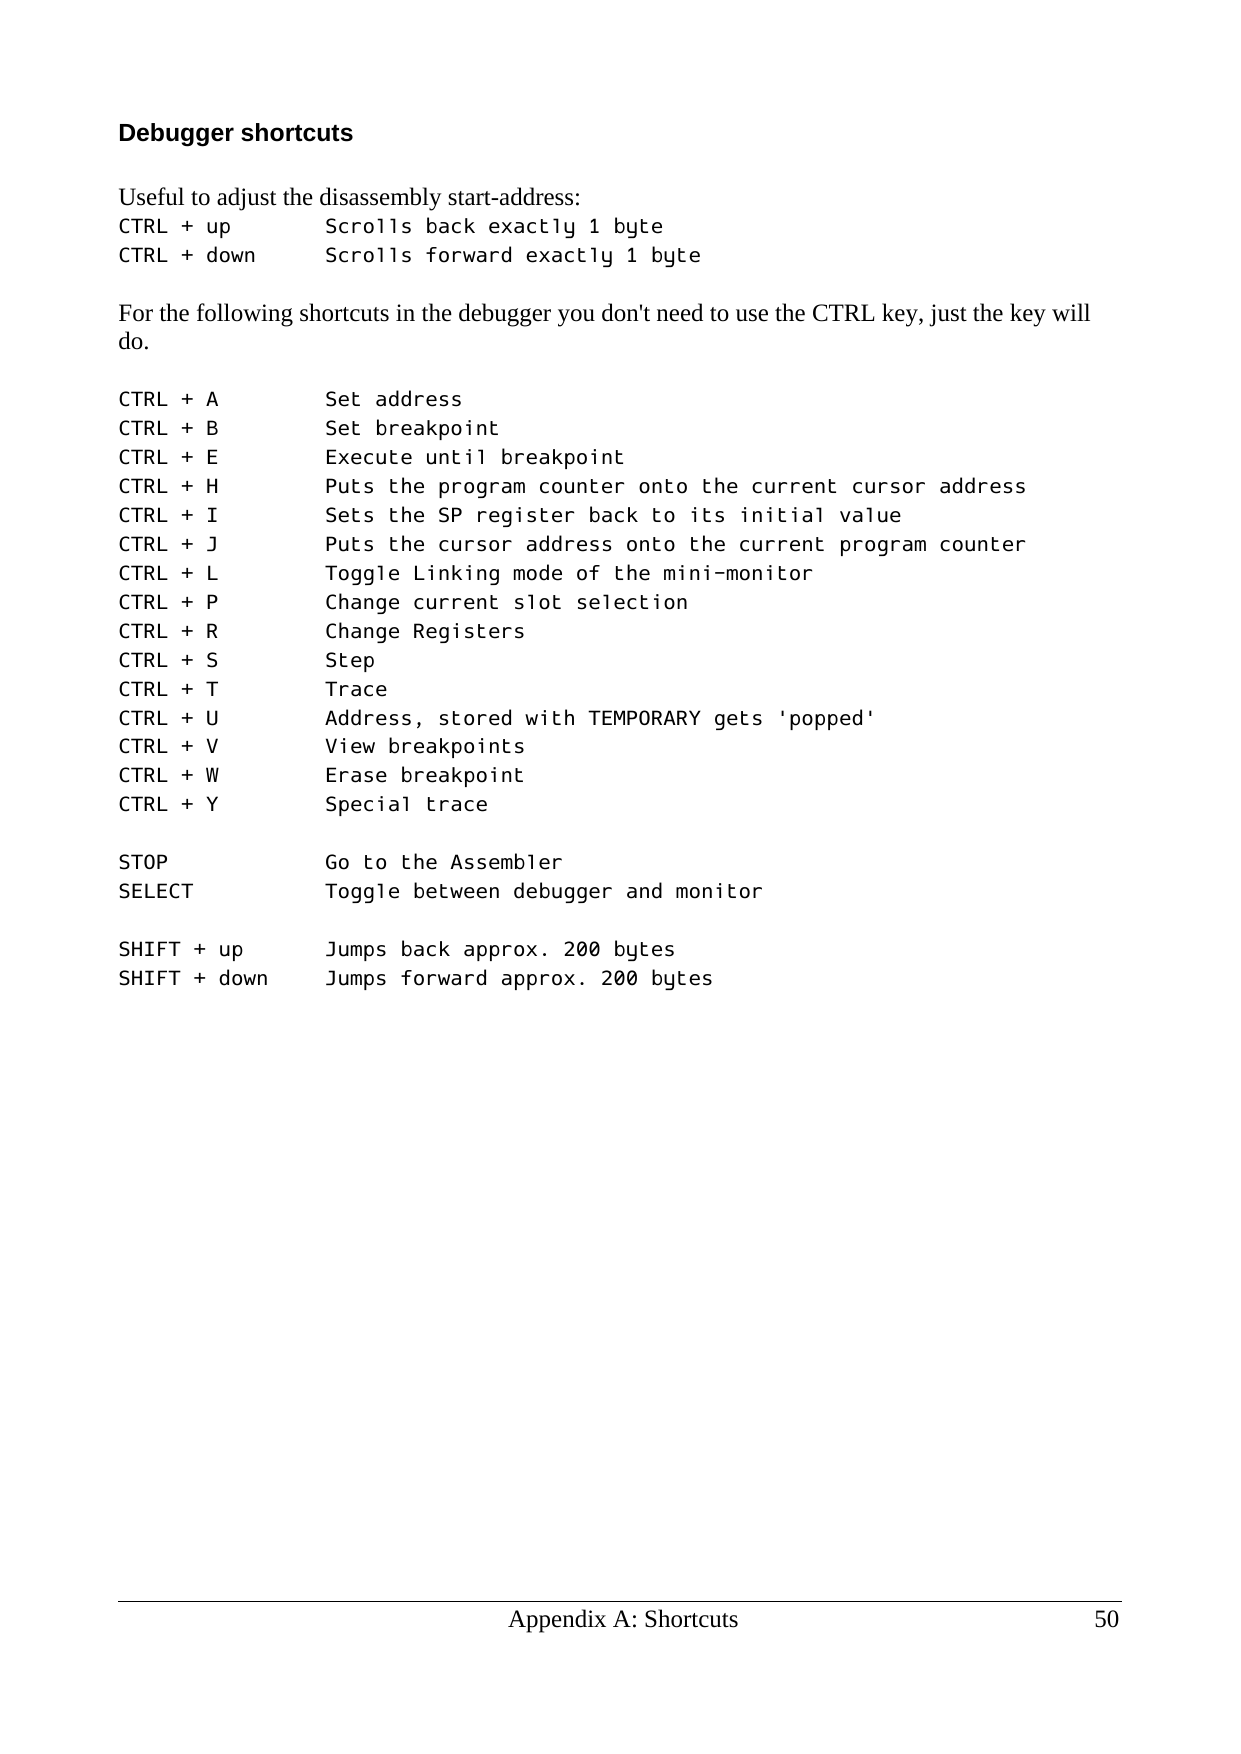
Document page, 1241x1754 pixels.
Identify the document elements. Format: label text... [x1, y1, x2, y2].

text CTRL + U Address, stored with TEMPORARY gets 'popped' [118, 703, 1122, 732]
text SELECT Toggle between debugger and monitor [118, 876, 1122, 905]
text CTRL + R Change Registers [118, 616, 1122, 645]
text CTRL + E Execute until breakpoint [118, 442, 1122, 471]
text SHIFT + up Jumps back approx. 200 bytes [118, 934, 1122, 963]
text CTRL + T Trace [118, 674, 1122, 703]
text STOP Go to the Assembler [118, 847, 1122, 876]
text Useful to adjust the disassembly start-address: [118, 182, 1122, 211]
text CTRL + J Puts the cursor address onto the current program counter [118, 529, 1122, 558]
text CTRL + up Scrolls back exactly 1 byte [118, 211, 1122, 240]
text CTRL + P Change current slot selection [118, 587, 1122, 616]
text CTRL + W Erase breakpoint [118, 761, 1122, 789]
text SHIFT + down Jumps forward approx. 200 bytes [118, 963, 1122, 992]
subtitle Debugger shortcuts [118, 118, 1122, 147]
text CTRL + L Toggle Linking mode of the mini-monitor [118, 558, 1122, 587]
text CTRL + Y Special trace [118, 789, 1122, 818]
text CTRL + A Set address [118, 384, 1122, 413]
text CTRL + B Set breakpoint [118, 413, 1122, 442]
text CTRL + S Step [118, 645, 1122, 674]
text CTRL + I Sets the SP register back to its initial value [118, 500, 1122, 529]
text CTRL + V View breakpoints [118, 732, 1122, 761]
text For the following shortcuts in the debugger you don't need to use the CTRL key, just the key will do. [118, 298, 1122, 355]
text CTRL + H Puts the program counter onto the current cursor address [118, 471, 1122, 500]
text CTRL + down Scrolls forward exactly 1 byte [118, 240, 1122, 269]
